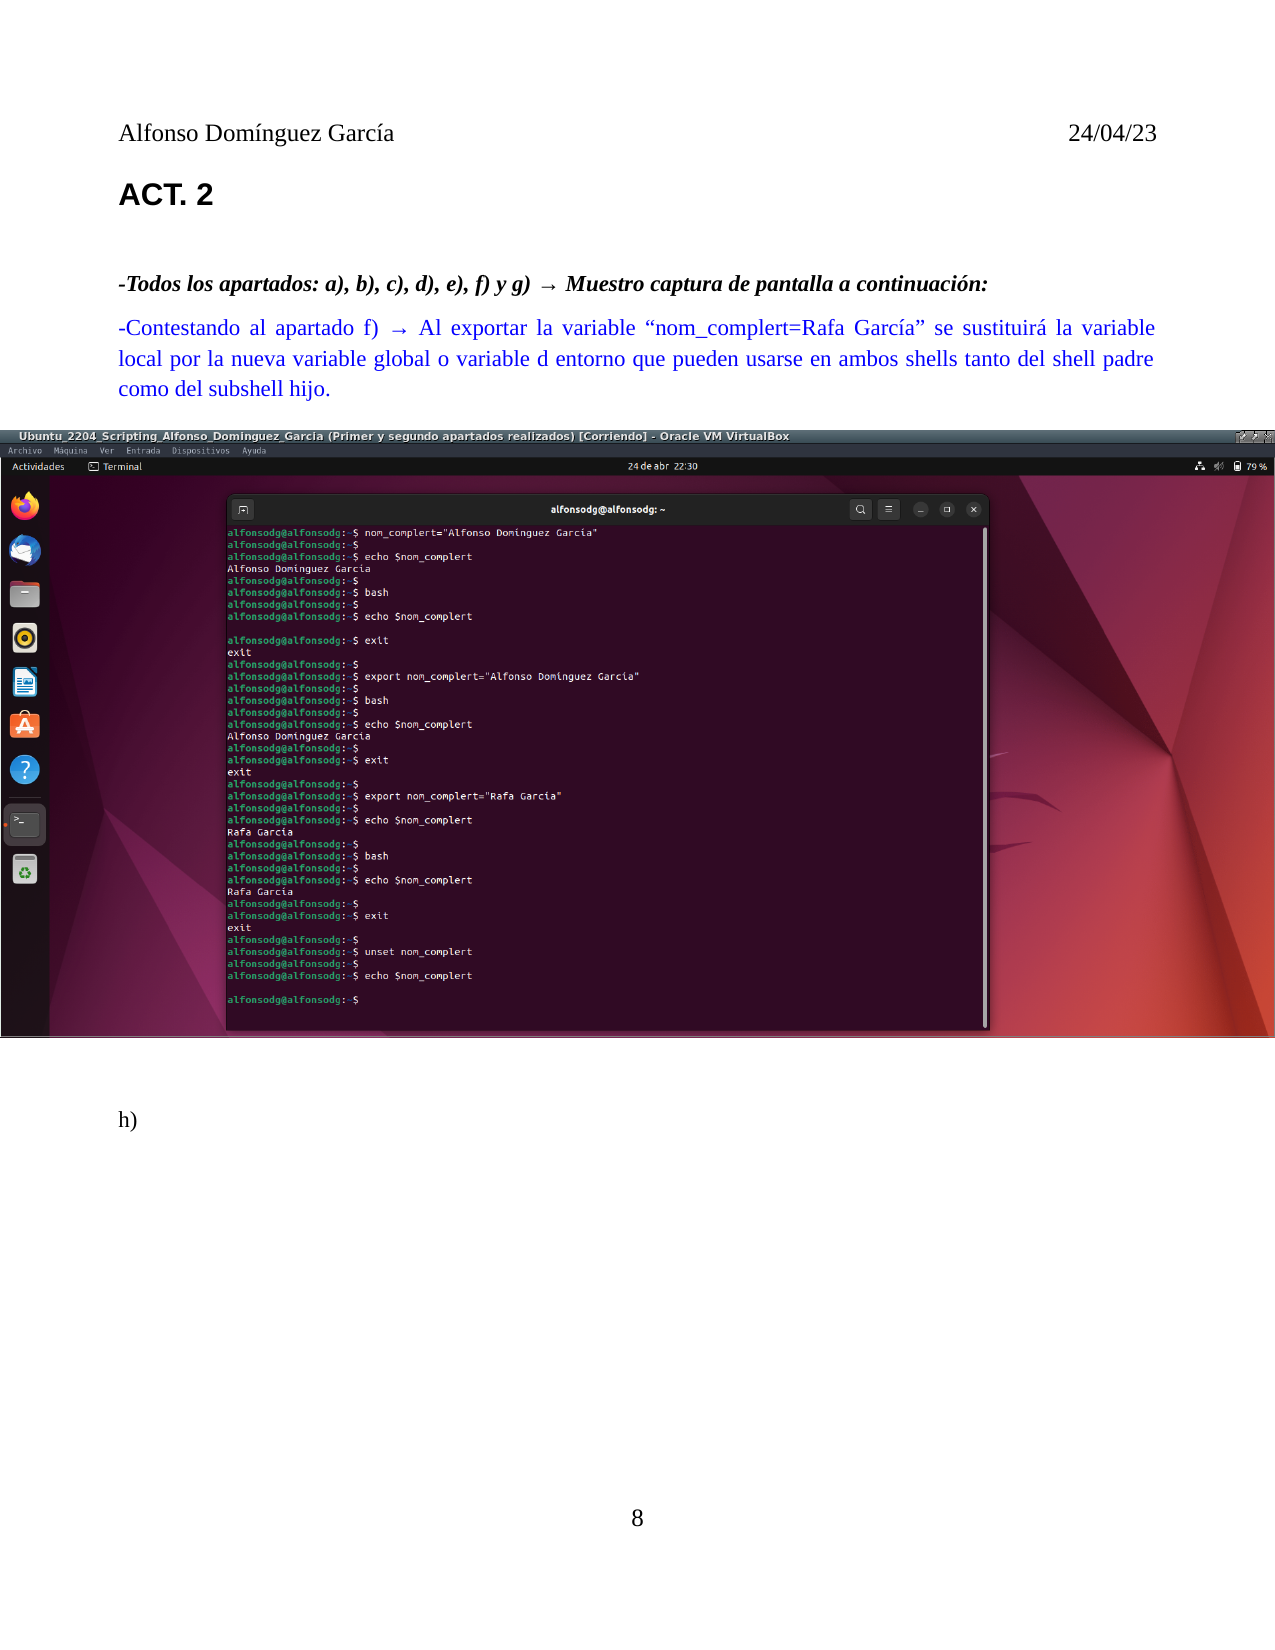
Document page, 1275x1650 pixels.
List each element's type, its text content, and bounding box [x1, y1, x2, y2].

title ACT. 2 [118, 176, 1157, 212]
text h) [118, 1099, 1157, 1134]
text -Contestando al apartado f) → Al exportar la variable “nom_complert=Rafa García” se sustituirá la variable local por la nueva variable global o variable d entorno que pueden usarse en ambos shells tanto del shell padre como del subshell hijo. [118, 314, 1157, 401]
text -Todos los apartados: a), b), c), d), e), f) y g) → Muestro captura de pantalla a continuación: [118, 269, 1157, 296]
picture [0, 430, 1275, 1038]
